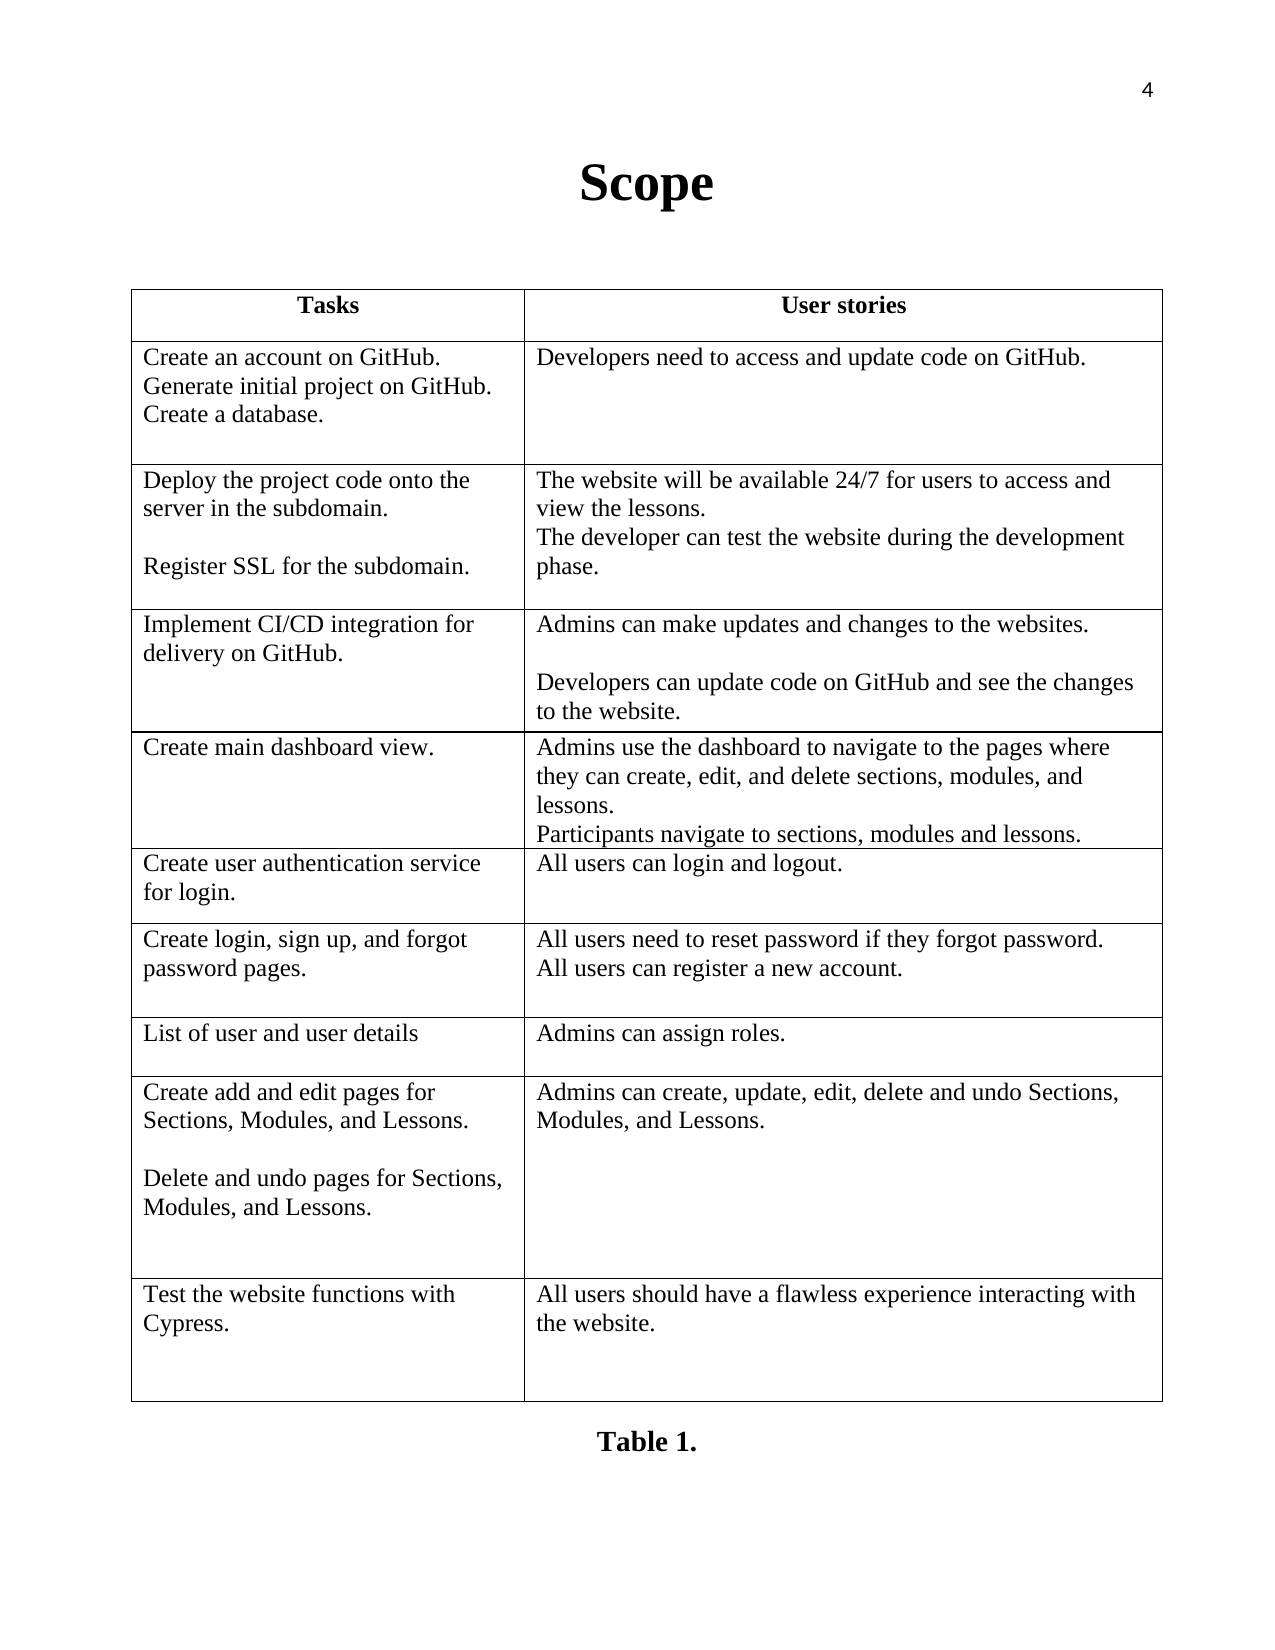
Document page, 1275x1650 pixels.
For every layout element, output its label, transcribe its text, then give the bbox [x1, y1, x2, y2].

table_cell Test the website functions with Cypress. [132, 1279, 524, 1401]
table_cell Admins use the dashboard to navigate to the pages where they can create, edit, and delete sections, modules, and lessons. Participants navigate to sections, modules and lessons. [525, 733, 1162, 847]
table_cell Admins can create, update, edit, delete and undo Sections, Modules, and Lessons. [525, 1077, 1162, 1278]
table_cell Admins can assign roles. [525, 1018, 1162, 1076]
table_cell Admins can make updates and changes to the websites. Developers can update code on GitHub and see the changes to the website. [525, 610, 1162, 731]
table_cell List of user and user details [132, 1018, 524, 1076]
table_cell Deploy the project code onto the server in the subdomain. Register SSL for the subdomain. [132, 465, 524, 608]
table_cell Developers need to access and update code on GitHub. [525, 342, 1162, 464]
table_cell Create user authentication service for login. [132, 849, 524, 923]
table_header Tasks [132, 290, 524, 341]
table_cell Create login, sign up, and forgot password pages. [132, 924, 524, 1017]
table_header User stories [525, 290, 1162, 341]
table_cell Create main dashboard view. [132, 733, 524, 847]
table_cell Create add and edit pages for Sections, Modules, and Lessons. Delete and undo pages for Sections, Modules, and Lessons. [132, 1077, 524, 1278]
table_cell All users can login and logout. [525, 849, 1162, 923]
table_cell All users need to reset password if they forgot password. All users can register a new account. [525, 924, 1162, 1017]
text Table 1. [141, 1402, 1153, 1457]
text Scope [141, 150, 1153, 212]
table_cell Implement CI/CD integration for delivery on GitHub. [132, 610, 524, 731]
table_cell All users should have a flawless experience interacting with the website. [525, 1279, 1162, 1401]
table_cell The website will be available 24/7 for users to access and view the lessons. The developer can test the website during the development phase. [525, 465, 1162, 608]
table_cell Create an account on GitHub. Generate initial project on GitHub. Create a database. [132, 342, 524, 464]
